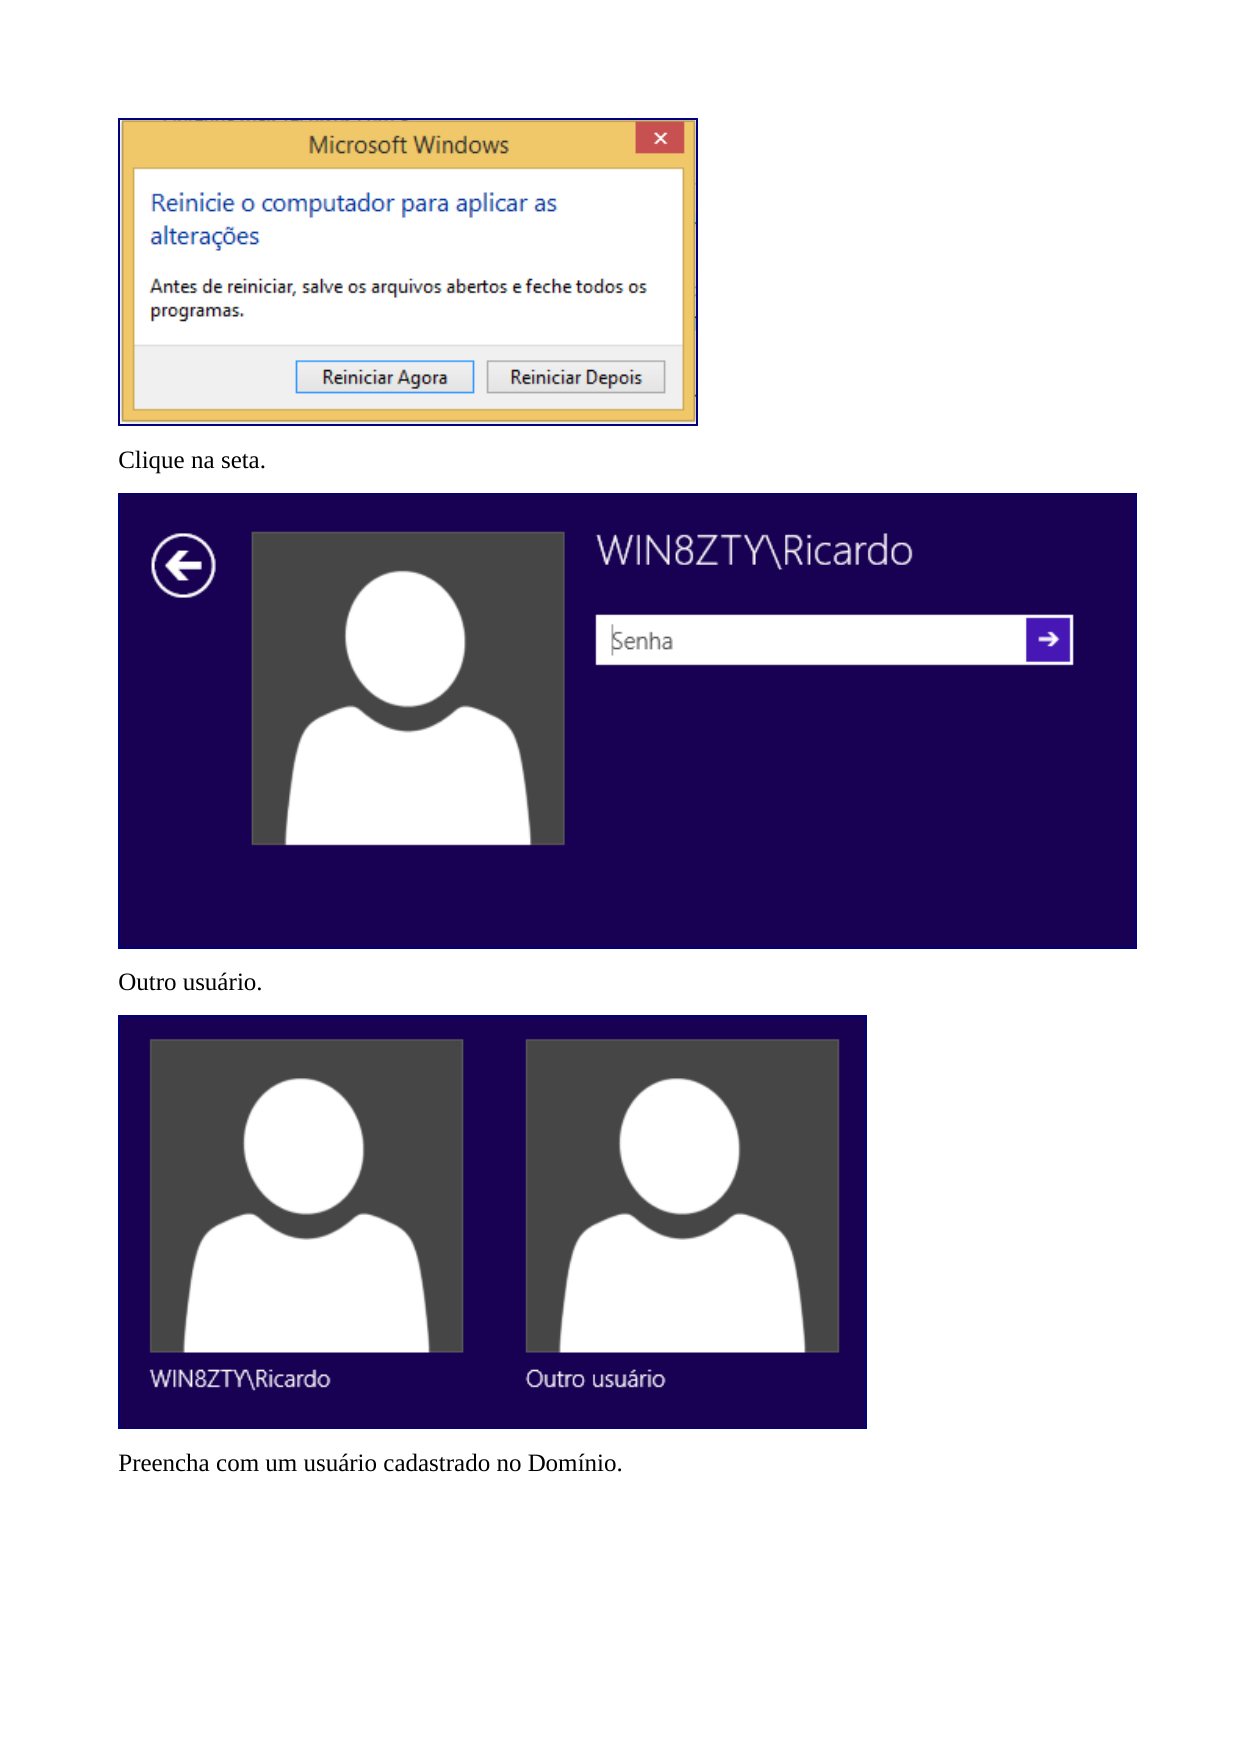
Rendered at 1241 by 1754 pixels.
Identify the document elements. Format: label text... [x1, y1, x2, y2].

picture [120, 494, 1135, 947]
text Preencha com um usuário cadastrado no Domínio. [118, 1448, 1122, 1477]
picture [120, 1017, 865, 1428]
picture [120, 120, 696, 424]
text Clique na seta. [118, 445, 1122, 473]
text Outro usuário. [118, 967, 1122, 996]
